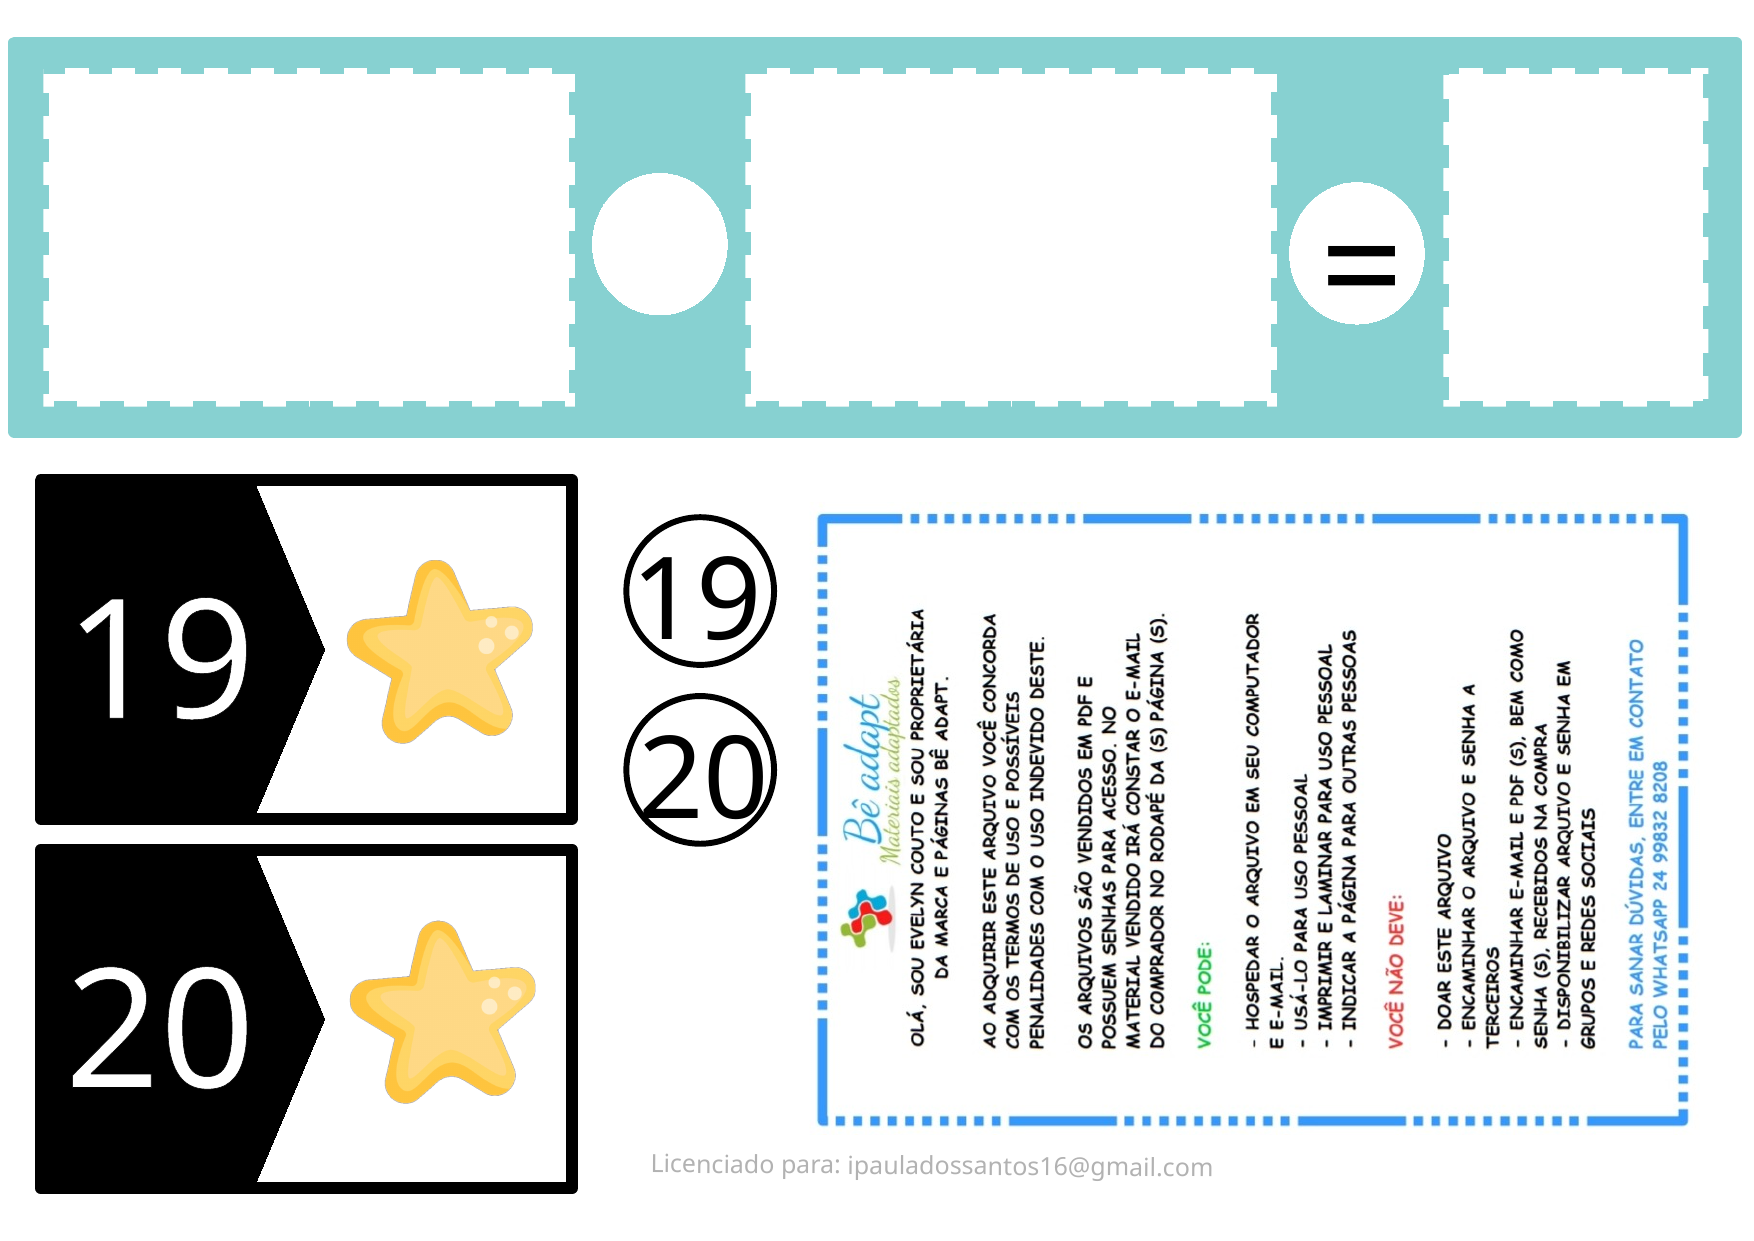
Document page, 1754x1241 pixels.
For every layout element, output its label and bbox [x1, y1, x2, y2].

picture [809, 502, 1700, 1135]
picture [346, 560, 533, 744]
picture [349, 920, 536, 1104]
